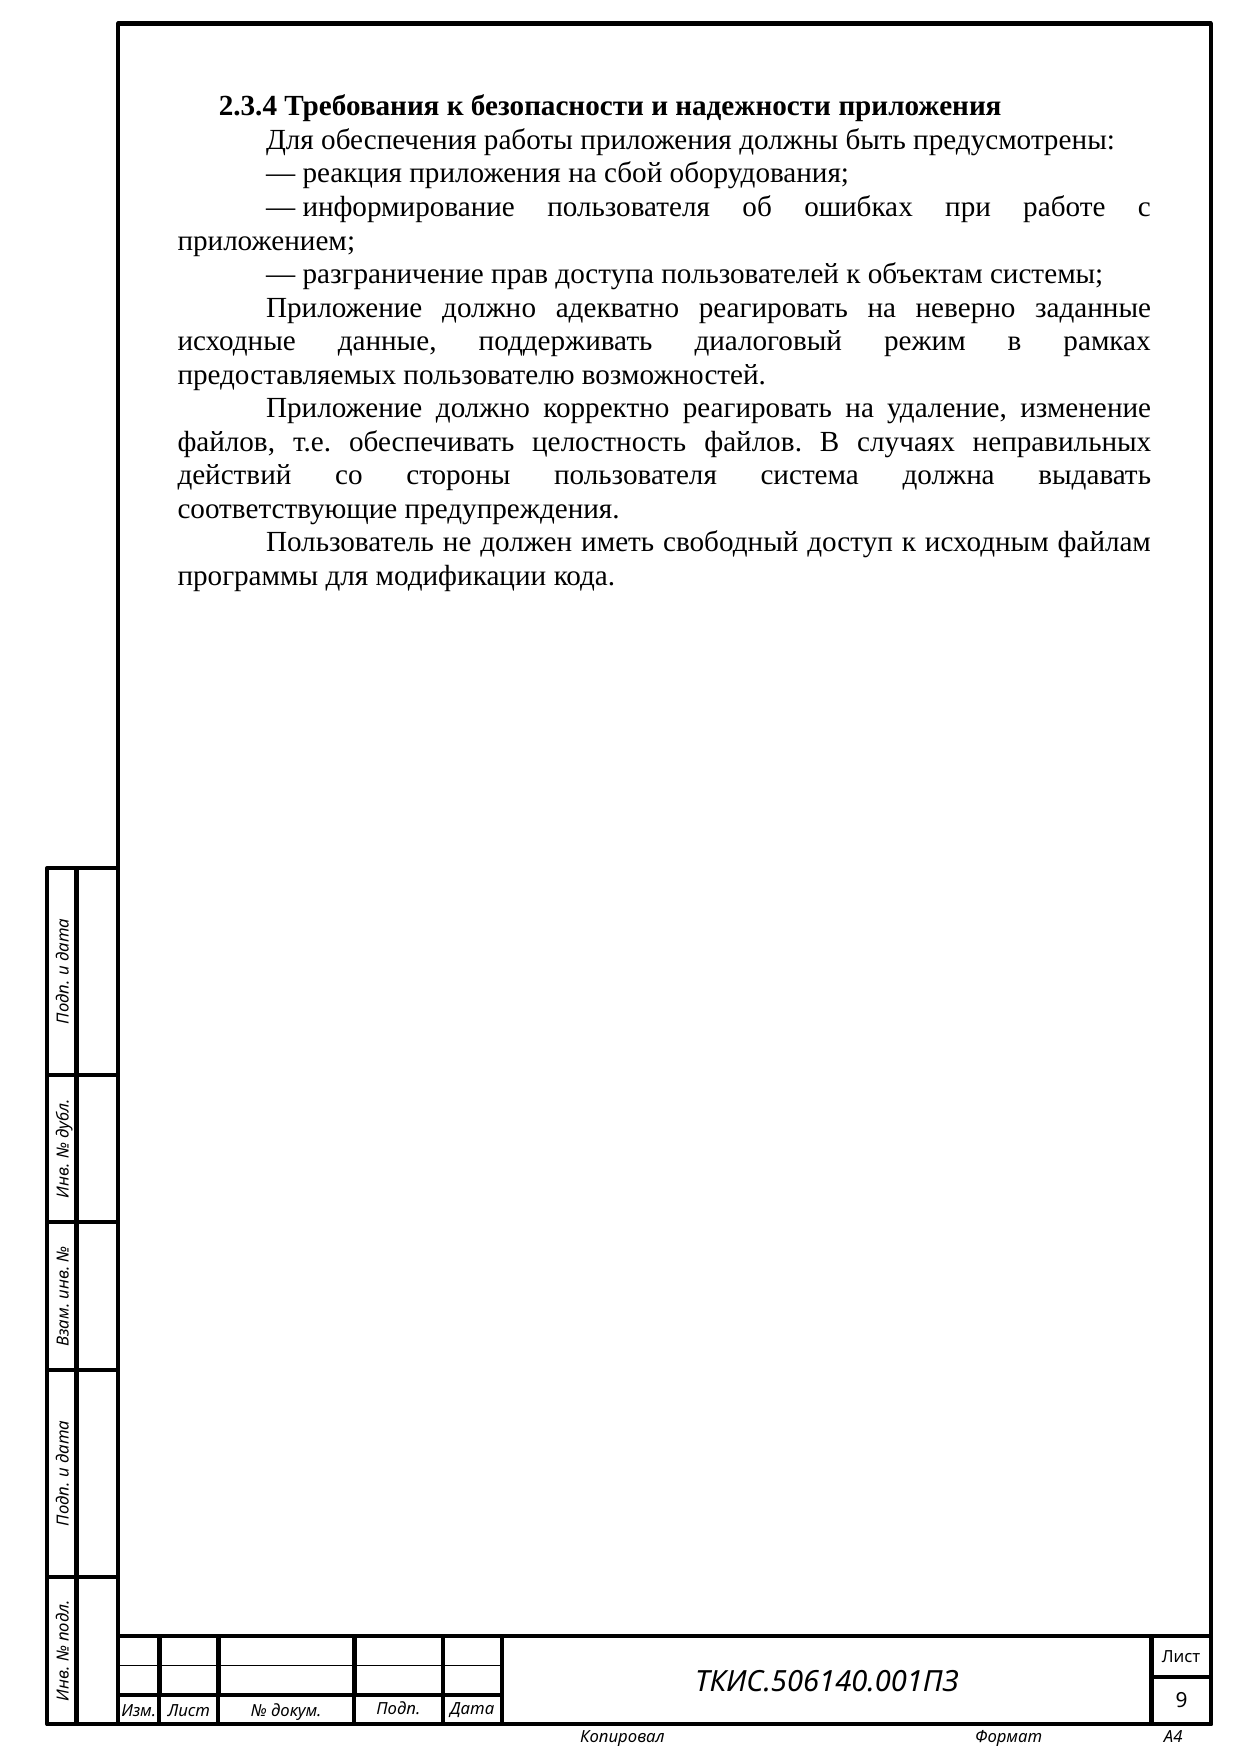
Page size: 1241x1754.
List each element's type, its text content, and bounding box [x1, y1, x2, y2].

subtitle Требования к безопасности и надежности приложения [218, 88, 1152, 122]
list Для обеспечения работы приложения должны быть предусмотрены: [177, 122, 1152, 156]
list разграничение прав доступа пользователей к объектам системы; [177, 256, 1152, 290]
text Приложение должно адекватно реагировать на неверно заданные исходные данные, поддерживать диалоговый режим в рамках предоставляемых пользователю возможностей. [177, 290, 1152, 390]
list информирование пользователя об ошибках при работе с приложением; [177, 189, 1152, 256]
list реакция приложения на сбой оборудования; [177, 156, 1152, 189]
text Пользователь не должен иметь свободный доступ к исходным файлам программы для модификации кода. [177, 524, 1152, 592]
text Приложение должно корректно реагировать на удаление, изменение файлов, т.е. обеспечивать целостность файлов. В случаях неправильных действий со стороны пользователя система должна выдавать соответствующие предупреждения. [177, 390, 1152, 524]
